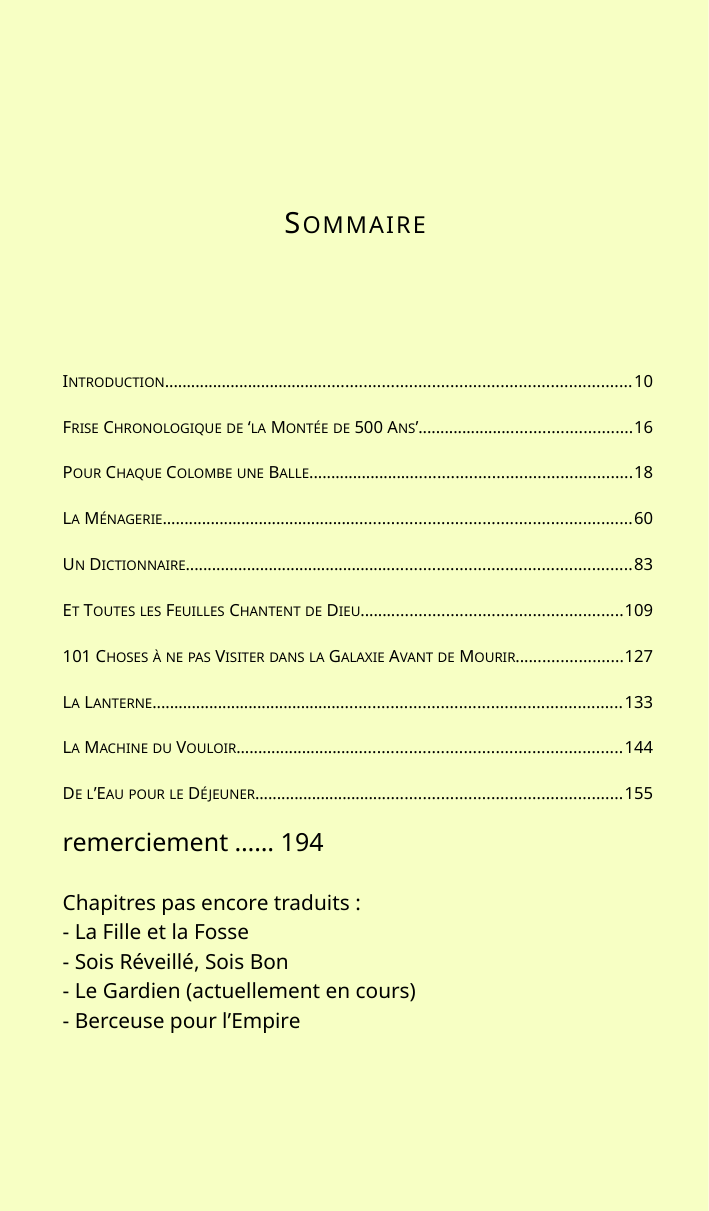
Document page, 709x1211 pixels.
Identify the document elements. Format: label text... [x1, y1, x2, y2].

text 101 Choses à ne pas Visiter dans la Galaxie Avant de Mourir 127 [62, 644, 653, 667]
text Un Dictionnaire 83 [62, 553, 653, 576]
text remerciement …… 194 [62, 828, 653, 857]
text La Machine du Vouloir 144 [62, 736, 653, 759]
text - Le Gardien (actuellement en cours) [62, 975, 653, 1005]
text - La Fille et la Fosse [62, 916, 653, 946]
text Frise Chronologique de ‘la Montée de 500 Ans’ 16 [62, 415, 653, 438]
text La Lanterne 133 [62, 690, 653, 713]
text Introduction 10 [62, 369, 653, 392]
text - Berceuse pour l’Empire [62, 1005, 653, 1034]
text La Ménagerie 60 [62, 507, 653, 530]
text De l’Eau pour le Déjeuner 155 [62, 782, 653, 805]
text Pour Chaque Colombe une Balle 18 [62, 461, 653, 484]
text Et Toutes les Feuilles Chantent de Dieu 109 [62, 599, 653, 621]
title Sommaire [33, 209, 677, 239]
text Chapitres pas encore traduits : [62, 887, 653, 916]
text - Sois Réveillé, Sois Bon [62, 946, 653, 975]
